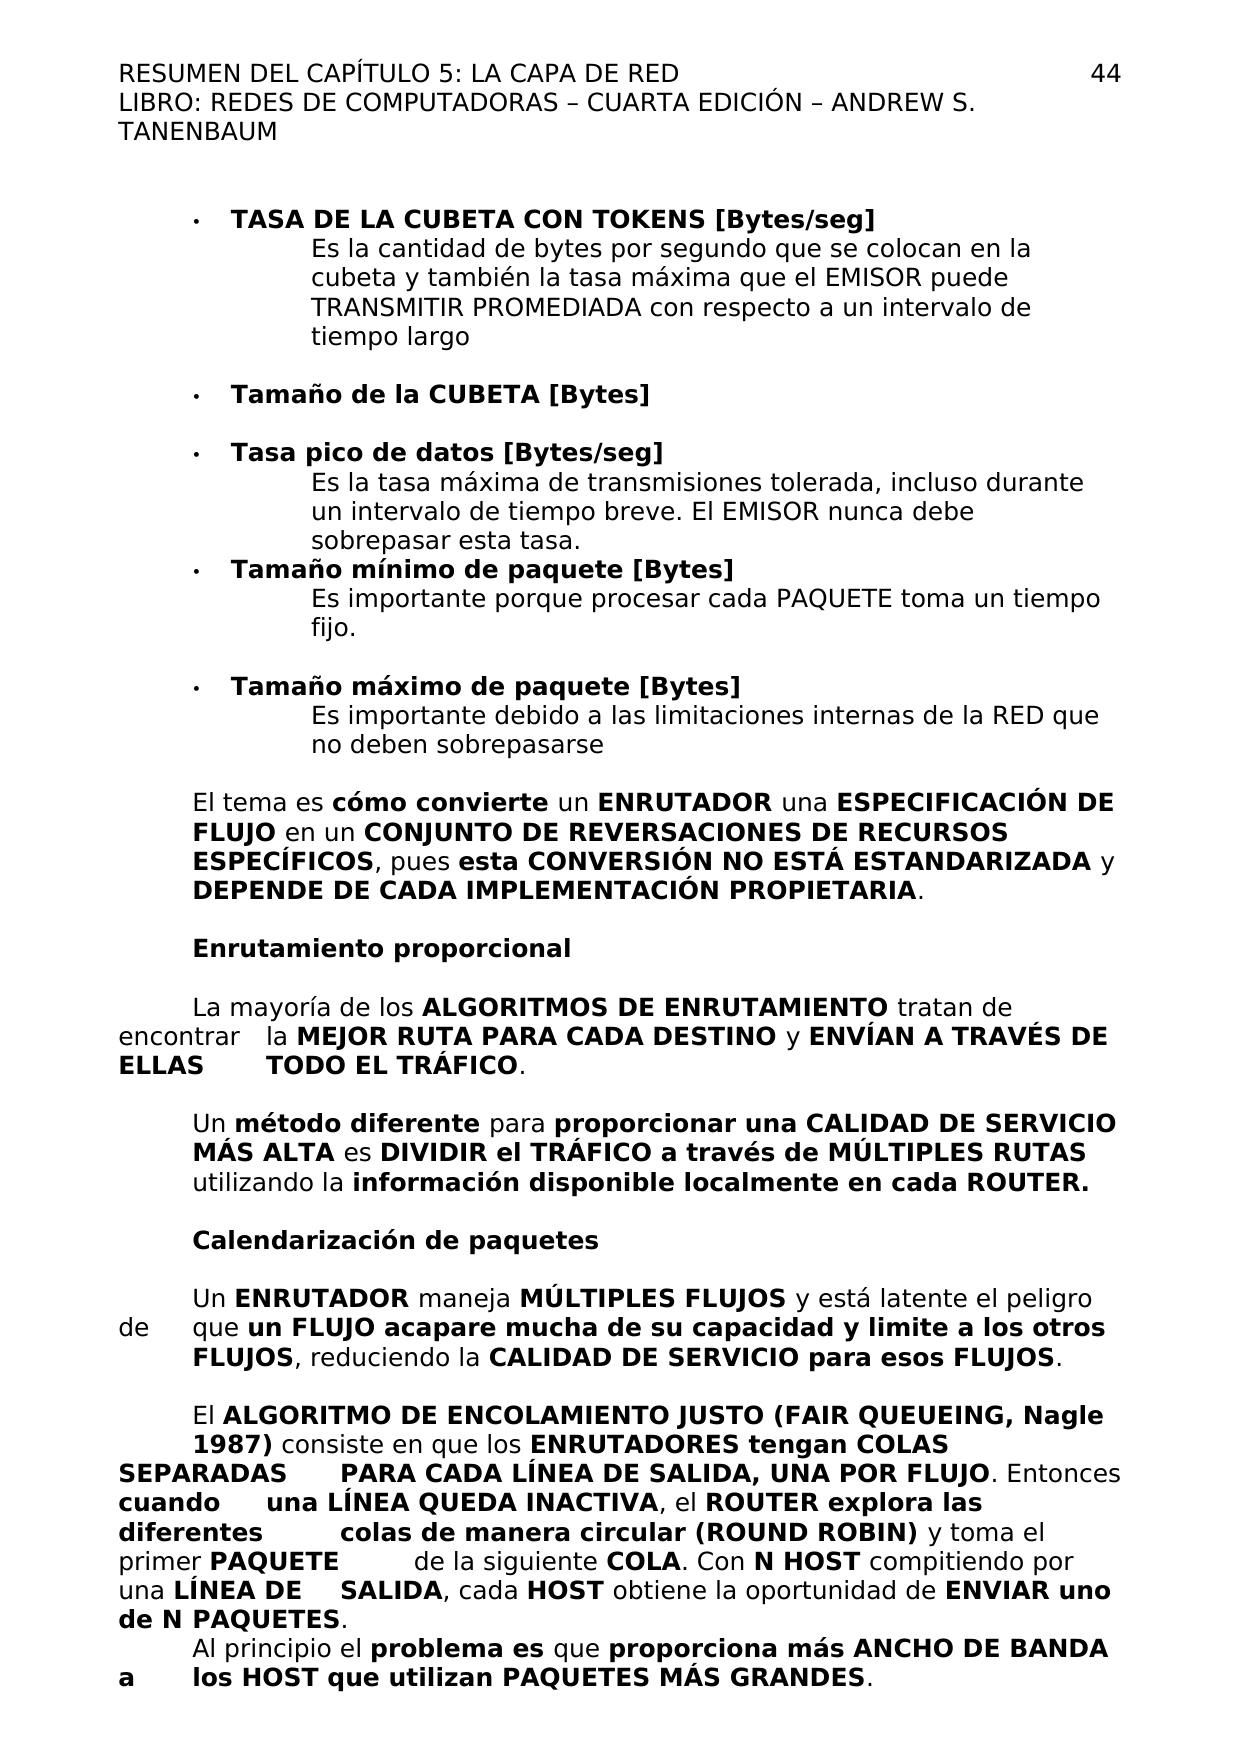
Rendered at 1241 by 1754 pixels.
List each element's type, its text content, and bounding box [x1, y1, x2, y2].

list Tasa pico de datos [Bytes/seg] [193, 438, 1122, 468]
text Un ENRUTADOR maneja MÚLTIPLES FLUJOS y está latente el peligro de que un FLUJO acapare mucha de su capacidad y limite a los otros FLUJOS, reduciendo la CALIDAD DE SERVICIO para esos FLUJOS. [118, 1284, 1122, 1372]
list Es la cantidad de bytes por segundo que se colocan en la cubeta y también la tasa máxima que el EMISOR puede TRANSMITIR PROMEDIADA con respecto a un intervalo de tiempo largo [273, 234, 1122, 351]
list Tamaño mínimo de paquete [Bytes] [193, 555, 1122, 584]
text El ALGORITMO DE ENCOLAMIENTO JUSTO (FAIR QUEUEING, Nagle 1987) consiste en que los ENRUTADORES tengan COLAS SEPARADAS PARA CADA LÍNEA DE SALIDA, UNA POR FLUJO. Entonces cuando una LÍNEA QUEDA INACTIVA, el ROUTER explora las diferentes colas de manera circular (ROUND ROBIN) y toma el primer PAQUETE de la siguiente COLA. Con N HOST compitiendo por una LÍNEA DE SALIDA, cada HOST obtiene la oportunidad de ENVIAR uno de N PAQUETES. [118, 1401, 1122, 1634]
text La mayoría de los ALGORITMOS DE ENRUTAMIENTO tratan de encontrar la MEJOR RUTA PARA CADA DESTINO y ENVÍAN A TRAVÉS DE ELLAS TODO EL TRÁFICO. [118, 993, 1122, 1080]
list TASA DE LA CUBETA CON TOKENS [Bytes/seg] [193, 205, 1122, 234]
text El tema es cómo convierte un ENRUTADOR una ESPECIFICACIÓN DE FLUJO en un CONJUNTO DE REVERSACIONES DE RECURSOS ESPECÍFICOS, pues esta CONVERSIÓN NO ESTÁ ESTANDARIZADA y DEPENDE DE CADA IMPLEMENTACIÓN PROPIETARIA. [118, 788, 1122, 905]
text Un método diferente para proporcionar una CALIDAD DE SERVICIO MÁS ALTA es DIVIDIR el TRÁFICO a través de MÚLTIPLES RUTAS utilizando la información disponible localmente en cada ROUTER. [118, 1109, 1122, 1197]
text Al principio el problema es que proporciona más ANCHO DE BANDA a los HOST que utilizan PAQUETES MÁS GRANDES. [118, 1634, 1122, 1693]
text Calendarización de paquetes [118, 1226, 1122, 1255]
list Es importante porque procesar cada PAQUETE toma un tiempo fijo. [273, 584, 1122, 643]
list Es la tasa máxima de transmisiones tolerada, incluso durante un intervalo de tiempo breve. El EMISOR nunca debe sobrepasar esta tasa. [273, 468, 1122, 555]
list Tamaño de la CUBETA [Bytes] [193, 380, 1122, 409]
text Enrutamiento proporcional [118, 934, 1122, 963]
list Es importante debido a las limitaciones internas de la RED que no deben sobrepasarse [273, 701, 1122, 759]
list Tamaño máximo de paquete [Bytes] [193, 672, 1122, 701]
